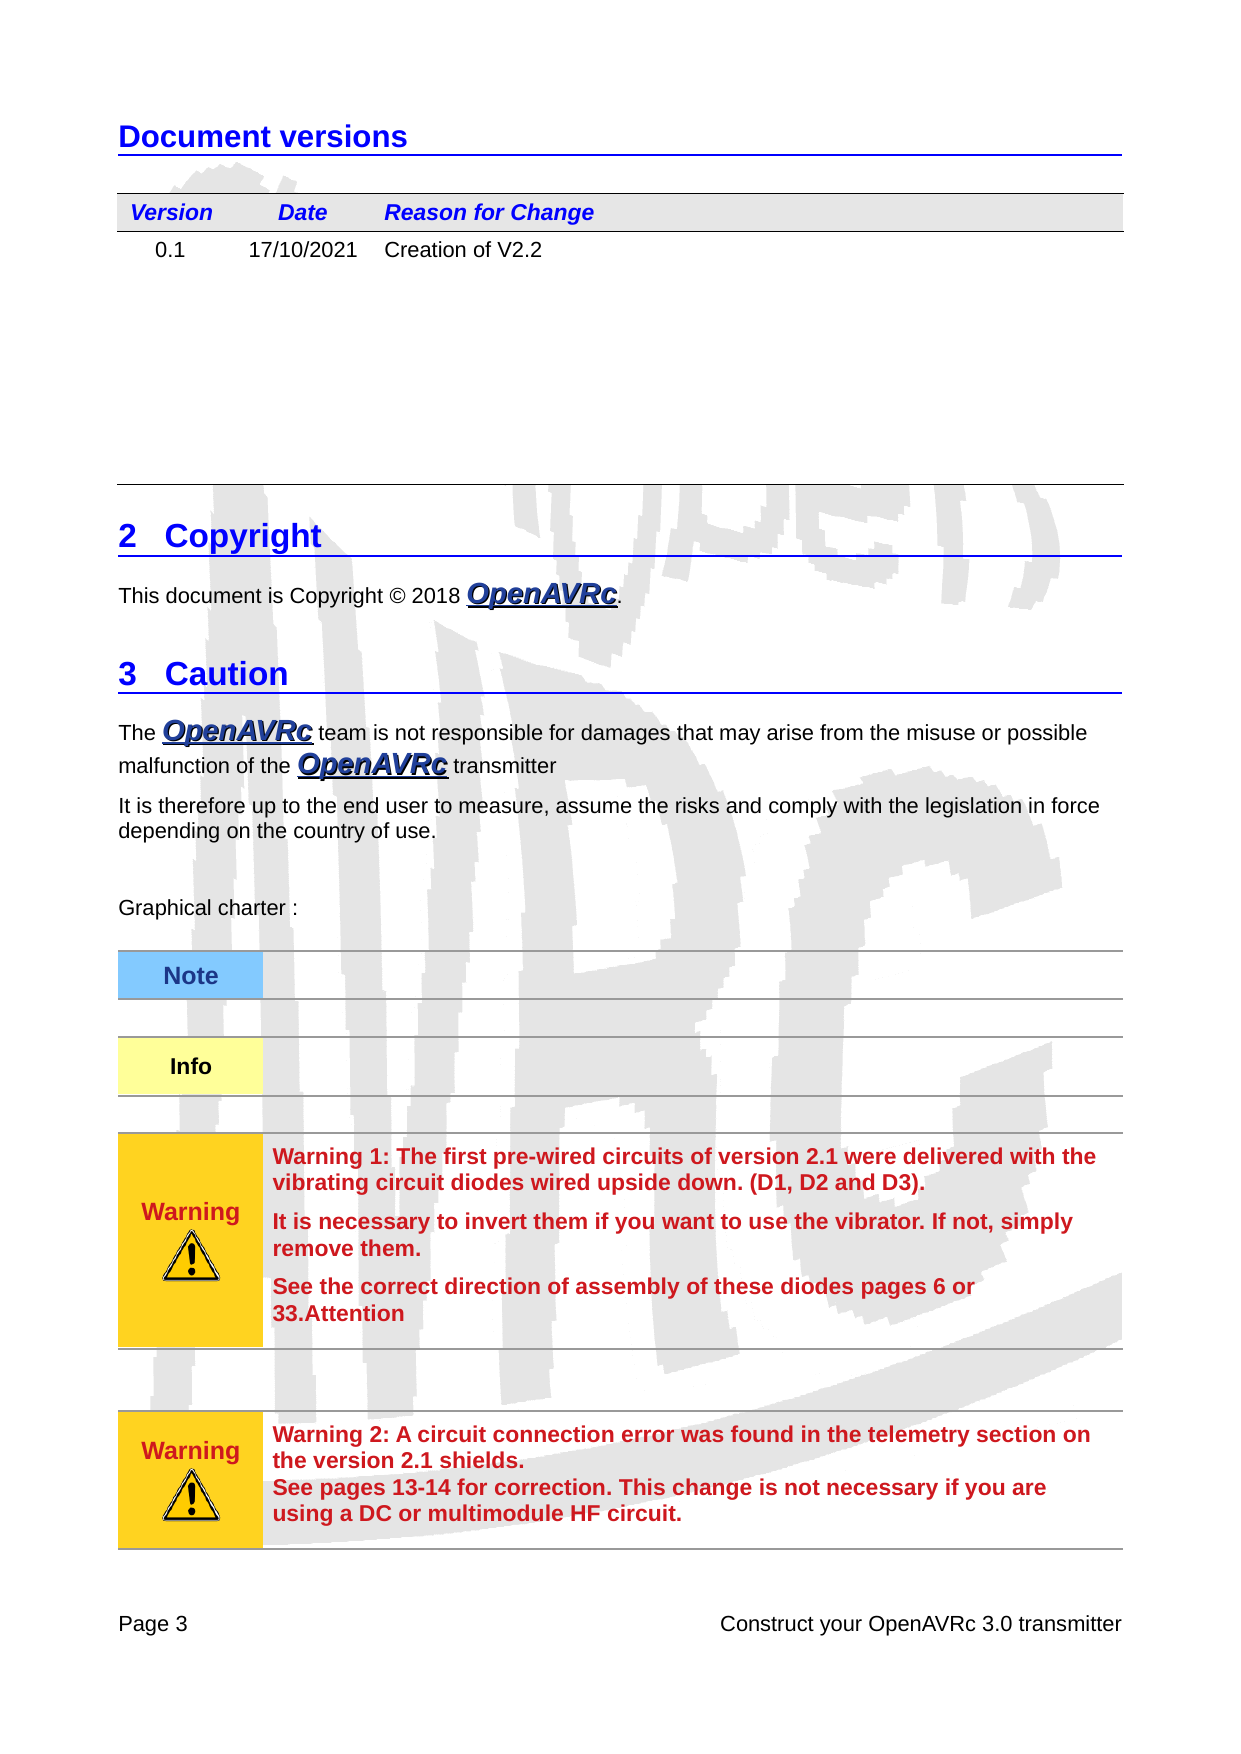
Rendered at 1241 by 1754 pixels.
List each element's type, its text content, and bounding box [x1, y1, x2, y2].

subtitle Document versions [118, 118, 1122, 154]
text It is therefore up to the end user to measure, assume the risks and comply with the legislation in force depending on the country of use. [118, 793, 1122, 843]
picture [158, 1464, 224, 1525]
table_cell Creation of V2.2 [372, 232, 1123, 484]
table_header Version [117, 194, 236, 231]
table_header Reason for Change [372, 194, 1123, 231]
table_header Warning [118, 1134, 263, 1347]
picture [158, 1225, 224, 1285]
table_header [264, 952, 1122, 998]
table_header Info [118, 1038, 263, 1094]
subtitle 2 Copyright [118, 516, 1122, 555]
table_cell 17/10/2021 [236, 232, 372, 484]
text This document is Copyright © 2018 OpenAVRc. [118, 576, 1122, 609]
table_header Note [118, 952, 263, 998]
table_header Warning 2: A circuit connection error was found in the telemetry section on the version 2.1 shields. See pages 13-14 for correction. This change is not necessary if you are using a DC or multimodule HF circuit. [264, 1412, 1122, 1548]
table_header [264, 1038, 1122, 1094]
table_header Date [236, 194, 372, 231]
table_header Warning [118, 1412, 263, 1548]
text Graphical charter : [118, 894, 1122, 919]
table_header Warning 1: The first pre-wired circuits of version 2.1 were delivered with the vibrating circuit diodes wired upside down. (D1, D2 and D3). It is necessary to invert them if you want to use the vibrator. If not, simply remove them. See the correct direction of assembly of these diodes pages 6 or 33.Attention [264, 1134, 1122, 1347]
subtitle 3 Caution [118, 654, 1122, 692]
text The OpenAVRc team is not responsible for damages that may arise from the misuse or possible malfunction of the OpenAVRc transmitter [118, 713, 1122, 780]
table_cell 0.1 [117, 232, 236, 484]
